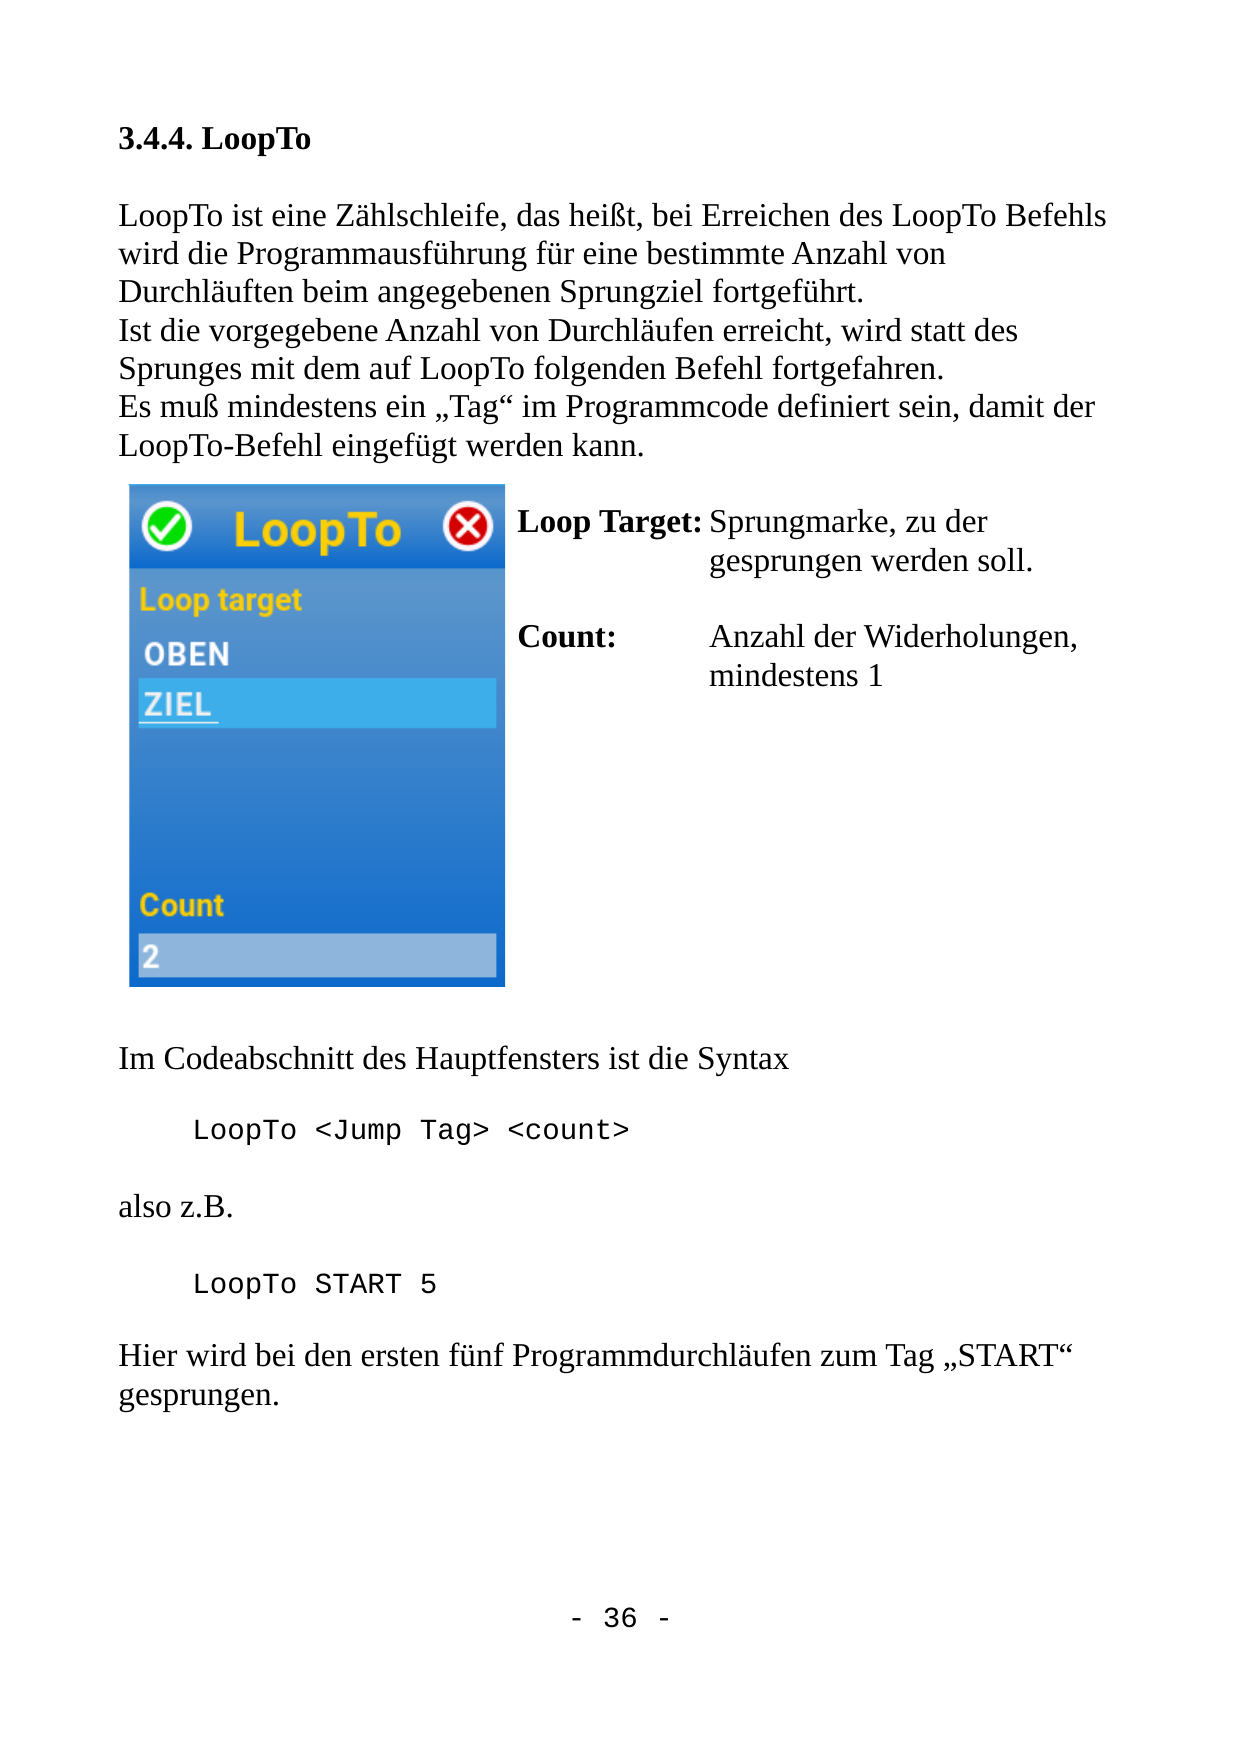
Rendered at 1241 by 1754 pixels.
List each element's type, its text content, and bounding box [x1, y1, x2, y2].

text LoopTo START 5 [118, 1263, 1122, 1303]
text Loop Target: Sprungmarke, zu der gesprungen werden soll. [506, 501, 1122, 578]
text Count: Anzahl der Widerholungen, mindestens 1 [506, 616, 1122, 693]
text LoopTo ist eine Zählschleife, das heißt, bei Erreichen des LoopTo Befehls wird die Programmausführung für eine bestimmte Anzahl von Durchläuften beim angegebenen Sprungziel fortgeführt. [118, 195, 1122, 310]
text also z.B. [118, 1186, 1122, 1224]
text Ist die vorgegebene Anzahl von Durchläufen erreicht, wird statt des Sprunges mit dem auf LoopTo folgenden Befehl fortgefahren. [118, 310, 1122, 386]
text LoopTo <Jump Tag> <count> [118, 1115, 1122, 1148]
text Im Codeabschnitt des Hauptfensters ist die Syntax [118, 1038, 1122, 1076]
text 3.4.4. LoopTo [118, 118, 1122, 156]
picture [128, 484, 506, 987]
text Hier wird bei den ersten fünf Programmdurchläufen zum Tag „START“ gesprungen. [118, 1336, 1122, 1412]
text Es muß mindestens ein „Tag“ im Programmcode definiert sein, damit der LoopTo-Befehl eingefügt werden kann. [118, 386, 1122, 463]
